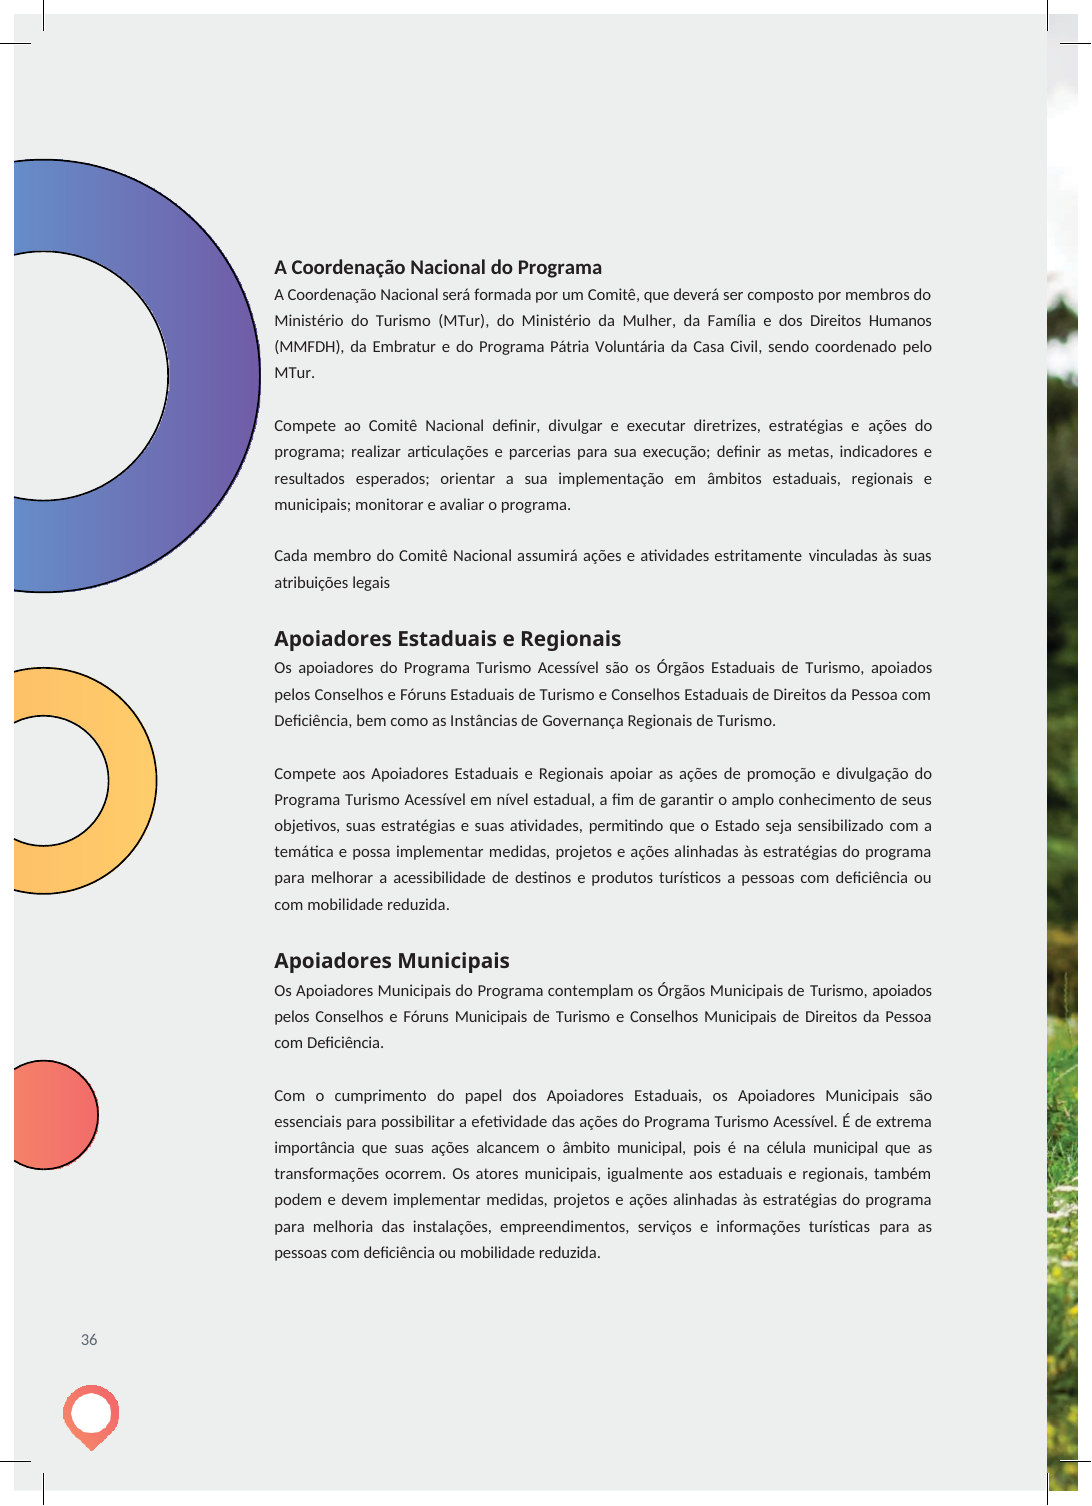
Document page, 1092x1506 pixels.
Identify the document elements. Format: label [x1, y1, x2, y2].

picture [14, 161, 259, 591]
picture [67, 159, 261, 358]
picture [59, 667, 157, 763]
picture [63, 1385, 119, 1451]
picture [63, 799, 157, 894]
picture [14, 1060, 32, 1067]
picture [55, 1060, 99, 1105]
picture [55, 1125, 99, 1170]
picture [14, 1062, 97, 1168]
picture [14, 669, 155, 893]
picture [14, 1163, 32, 1170]
picture [66, 394, 261, 593]
picture [14, 253, 167, 499]
picture [1047, 14, 1078, 1491]
picture [14, 717, 107, 845]
